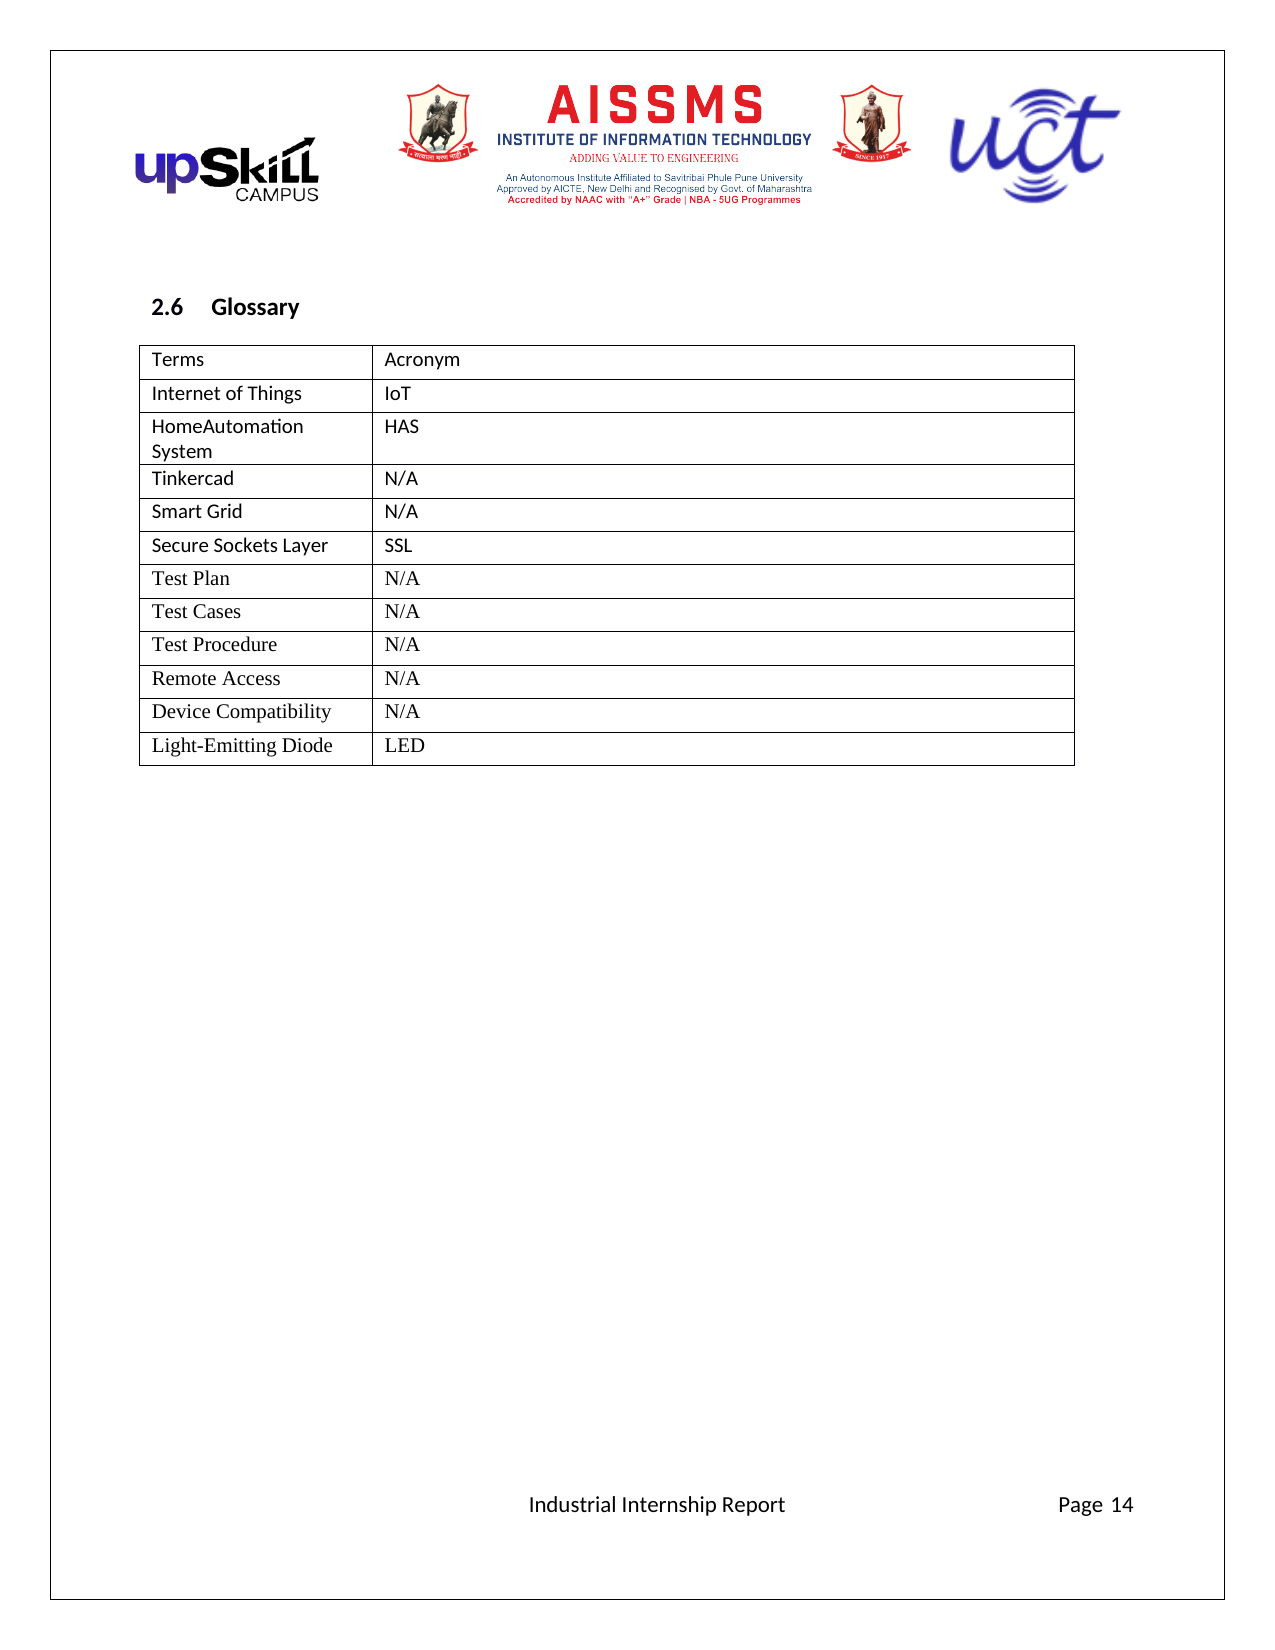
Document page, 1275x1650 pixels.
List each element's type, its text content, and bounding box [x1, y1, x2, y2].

table_cell SSL [373, 532, 1074, 564]
table_cell Test Cases [140, 599, 372, 631]
table_cell Tinkercad [140, 465, 372, 497]
table_cell N/A [373, 666, 1074, 698]
table_cell Device Compatibility [140, 699, 372, 732]
table_cell Test Procedure [140, 632, 372, 665]
table_cell N/A [373, 599, 1074, 631]
picture [104, 124, 350, 205]
table_cell Internet of Things [140, 380, 372, 412]
table_cell Light-Emitting Diode [140, 733, 372, 765]
subtitle Glossary [151, 295, 1133, 320]
table_cell Secure Sockets Layer [140, 532, 372, 564]
picture [391, 79, 915, 205]
picture [947, 79, 1127, 205]
table_cell N/A [373, 699, 1074, 732]
table_cell HAS [373, 413, 1074, 464]
table_header Acronym [373, 346, 1074, 379]
table_cell N/A [373, 465, 1074, 497]
table_cell IoT [373, 380, 1074, 412]
table_cell HomeAutomation System [140, 413, 372, 464]
table_cell Remote Access [140, 666, 372, 698]
table_cell N/A [373, 565, 1074, 598]
table_cell N/A [373, 499, 1074, 531]
table_cell Test Plan [140, 565, 372, 598]
table_cell N/A [373, 632, 1074, 665]
table_cell LED [373, 733, 1074, 765]
table_header Terms [140, 346, 372, 379]
table_cell Smart Grid [140, 499, 372, 531]
